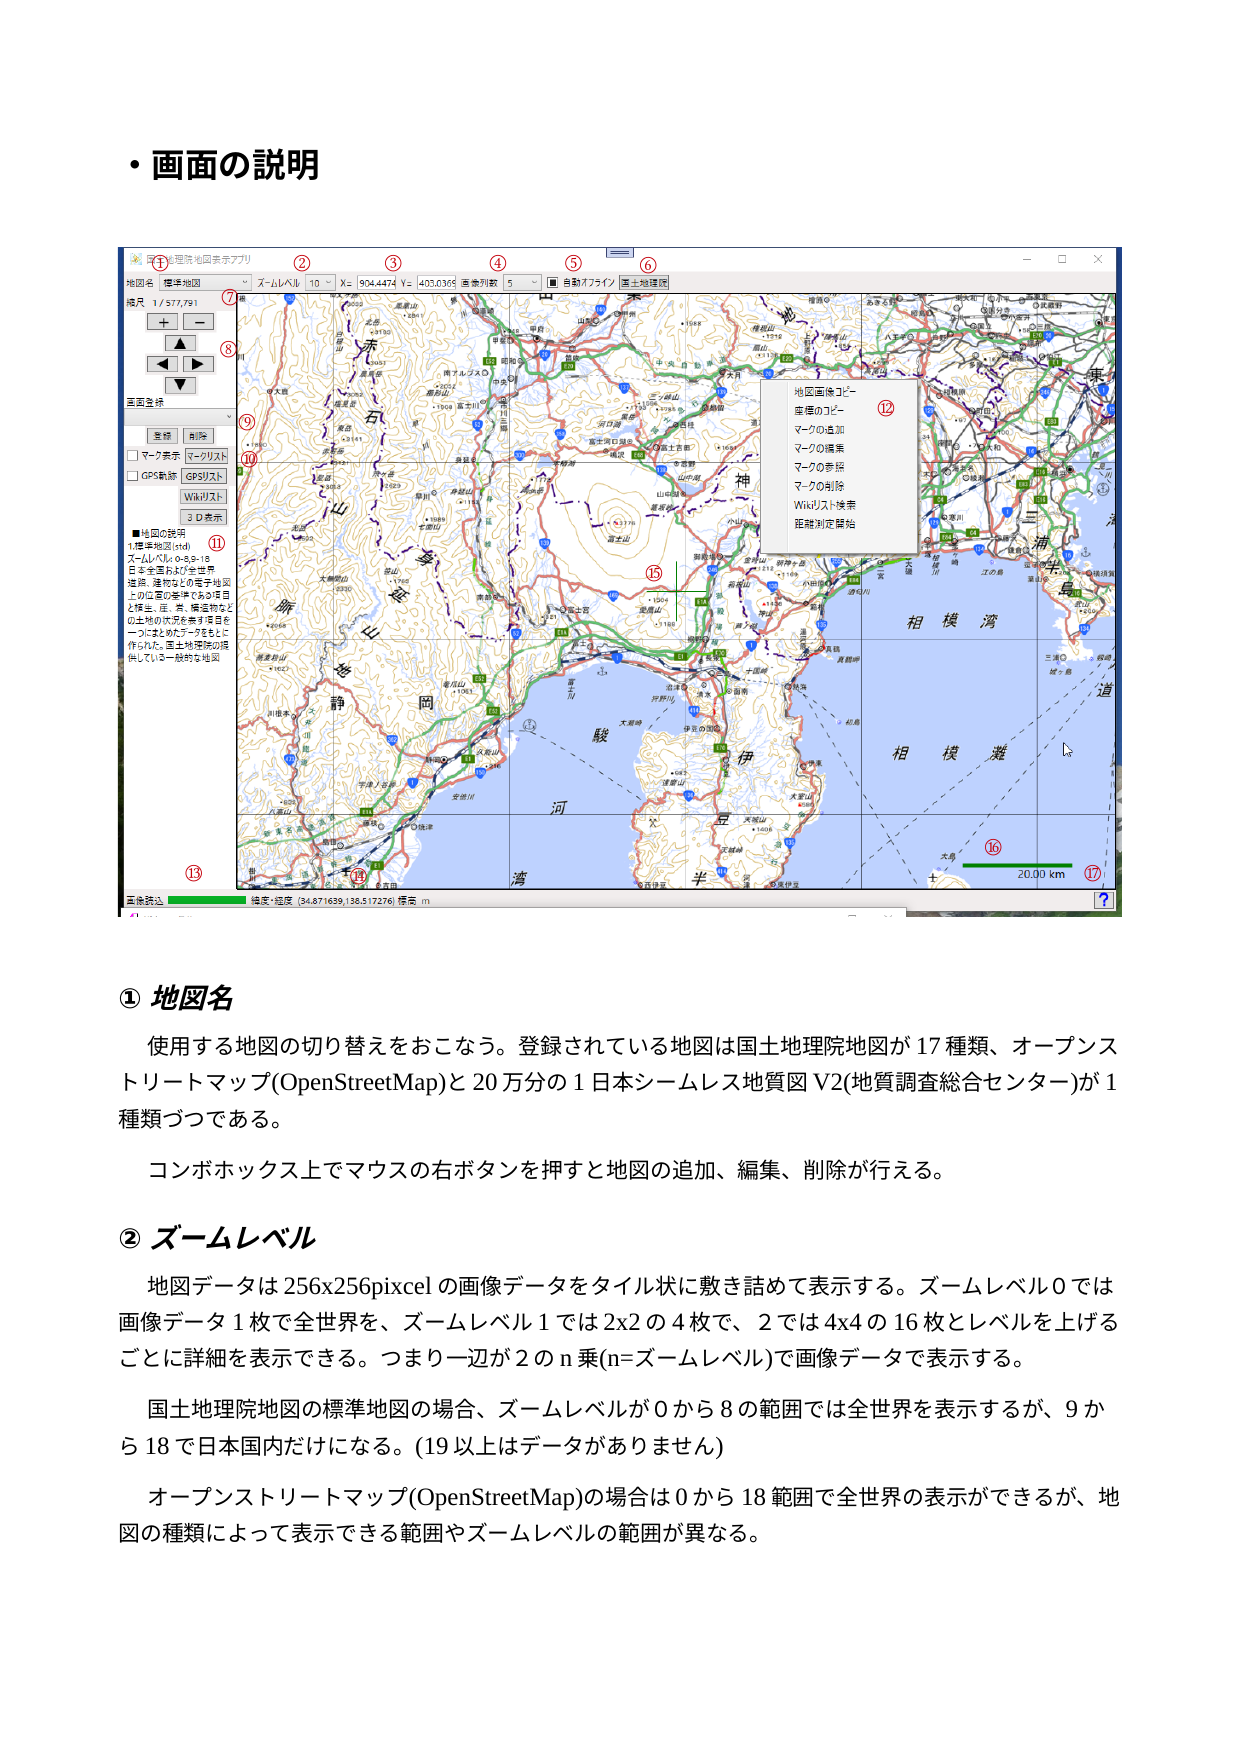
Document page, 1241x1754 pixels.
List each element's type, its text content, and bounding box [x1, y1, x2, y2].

subtitle ① 地図名 [118, 976, 1122, 1017]
text コンボホックス上でマウスの右ボタンを押すと地図の追加、編集、削除が行える。 [118, 1153, 1122, 1184]
subtitle ・画面の説明 [118, 139, 1122, 187]
text 地図データは256x256pixcelの画像データをタイル状に敷き詰めて表示する。ズームレベル０では画像データ1枚で全世界を、ズームレベル1では2x2の4枚で、２では4x4の16枚とレベルを上げるごとに詳細を表示できる。つまり一辺が２のn乗(n=ズームレベル)で画像データで表示する。 [118, 1269, 1122, 1373]
subtitle ② ズームレベル [118, 1216, 1122, 1256]
text 使用する地図の切り替えをおこなう。登録されている地図は国土地理院地図が17種類、オープンストリートマップ(OpenStreetMap)と20万分の1日本シームレス地質図V2(地質調査総合センター)が1種類づつである。 [118, 1029, 1122, 1133]
picture [117, 247, 1122, 917]
text オープンストリートマップ(OpenStreetMap)の場合は0から18範囲で全世界の表示ができるが、地図の種類によって表示できる範囲やズームレベルの範囲が異なる。 [118, 1480, 1122, 1548]
text 国土地理院地図の標準地図の場合、ズームレベルが０から8の範囲では全世界を表示するが、9から18で日本国内だけになる。(19以上はデータがありません) [118, 1392, 1122, 1460]
